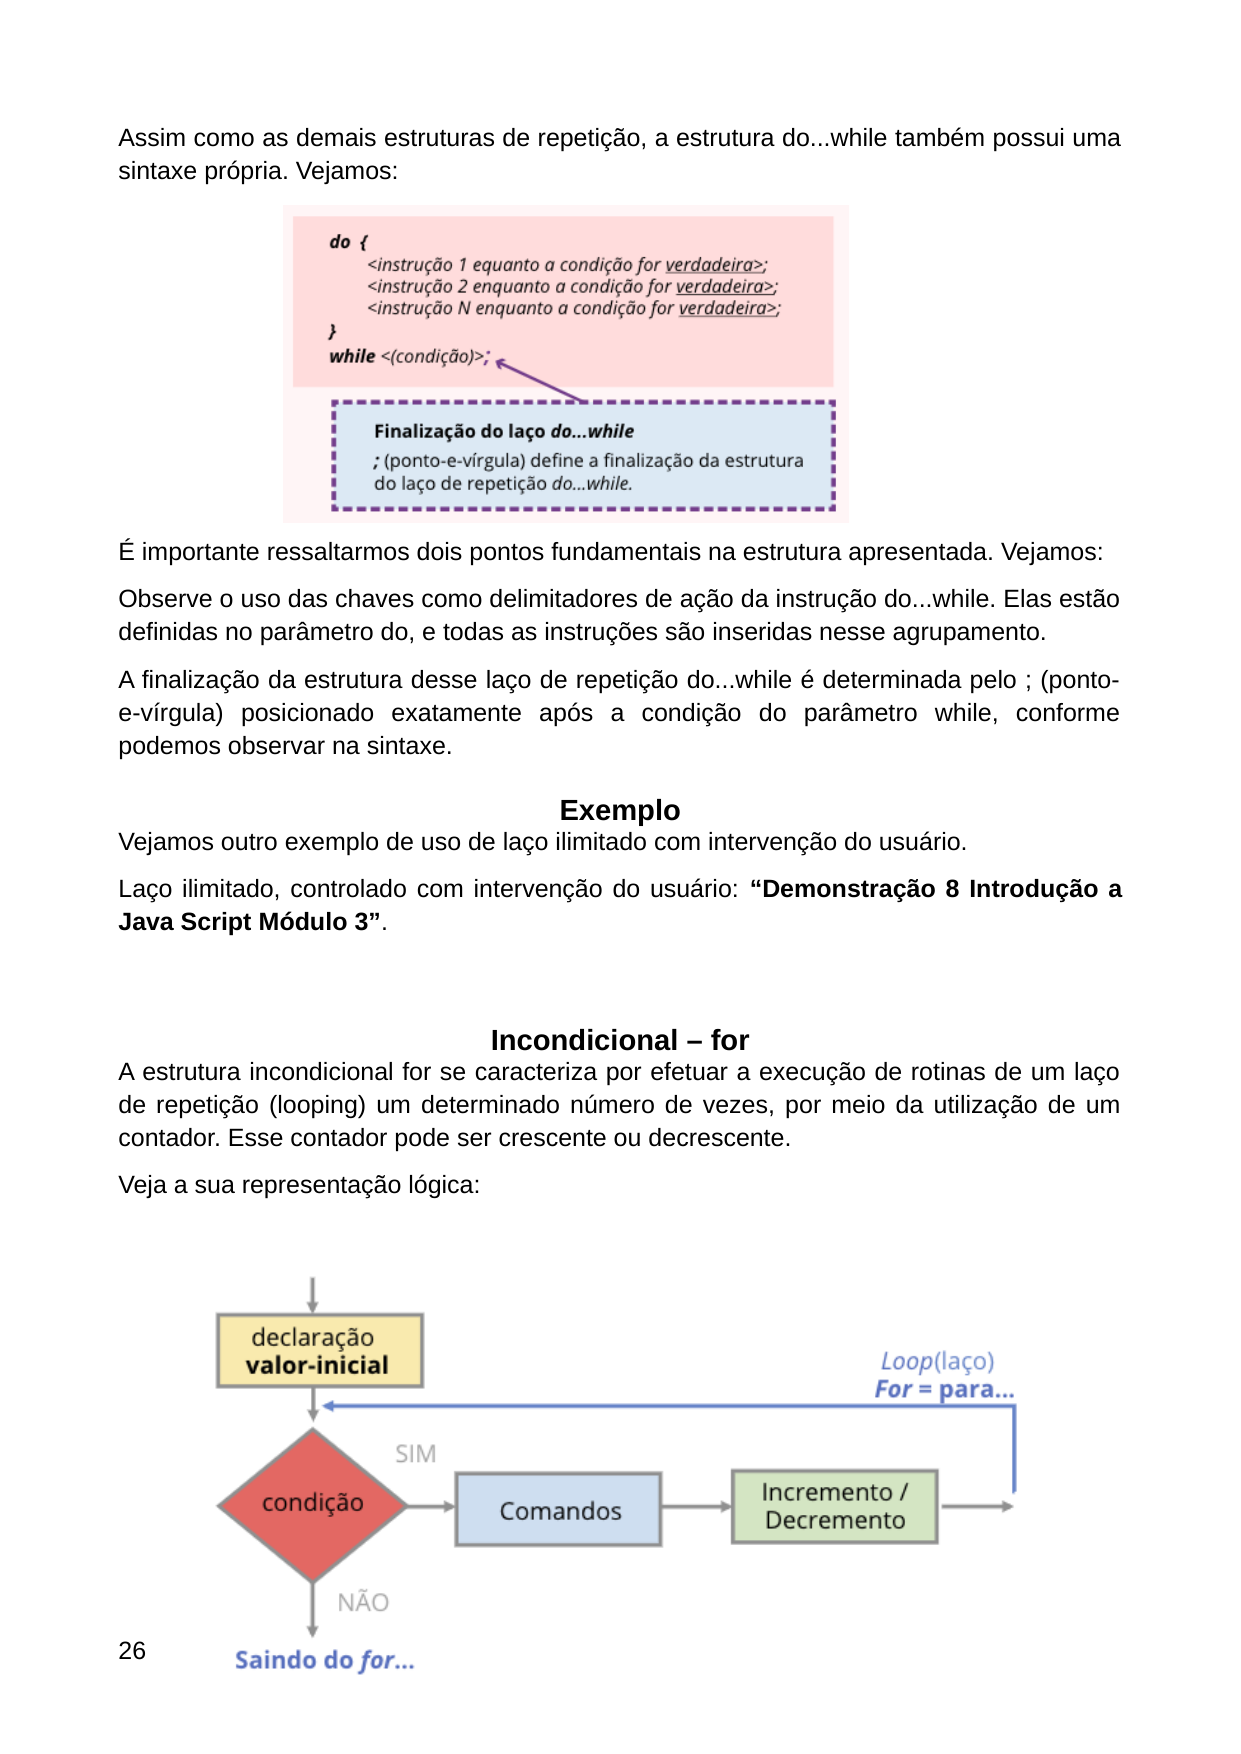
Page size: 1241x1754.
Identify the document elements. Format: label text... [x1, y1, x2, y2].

subtitle Incondicional – for [118, 1023, 1122, 1057]
text Laço ilimitado, controlado com intervenção do usuário: “Demonstração 8 Introdução a Java Script Módulo 3”. [118, 874, 1122, 936]
text Veja a sua representação lógica: [118, 1170, 1122, 1199]
text Assim como as demais estruturas de repetição, a estrutura do...while também possui uma sintaxe própria. Vejamos: [118, 123, 1122, 184]
text É importante ressaltarmos dois pontos fundamentais na estrutura apresentada. Vejamos: [118, 536, 1122, 565]
text Vejamos outro exemplo de uso de laço ilimitado com intervenção do usuário. [118, 826, 1122, 855]
text A finalização da estrutura desse laço de repetição do...while é determinada pelo ; (ponto-e-vírgula) posicionado exatamente após a condição do parâmetro while, conforme podemos observar na sintaxe. [118, 665, 1122, 759]
text Observe o uso das chaves como delimitadores de ação da instrução do...while. Elas estão definidas no parâmetro do, e todas as instruções são inseridas nesse agrupamento. [118, 584, 1122, 646]
subtitle Exemplo [118, 793, 1122, 826]
text A estrutura incondicional for se caracteriza por efetuar a execução de rotinas de um laço de repetição (looping) um determinado número de vezes, por meio da utilização de um contador. Esse contador pode ser crescente ou decrescente. [118, 1057, 1122, 1151]
